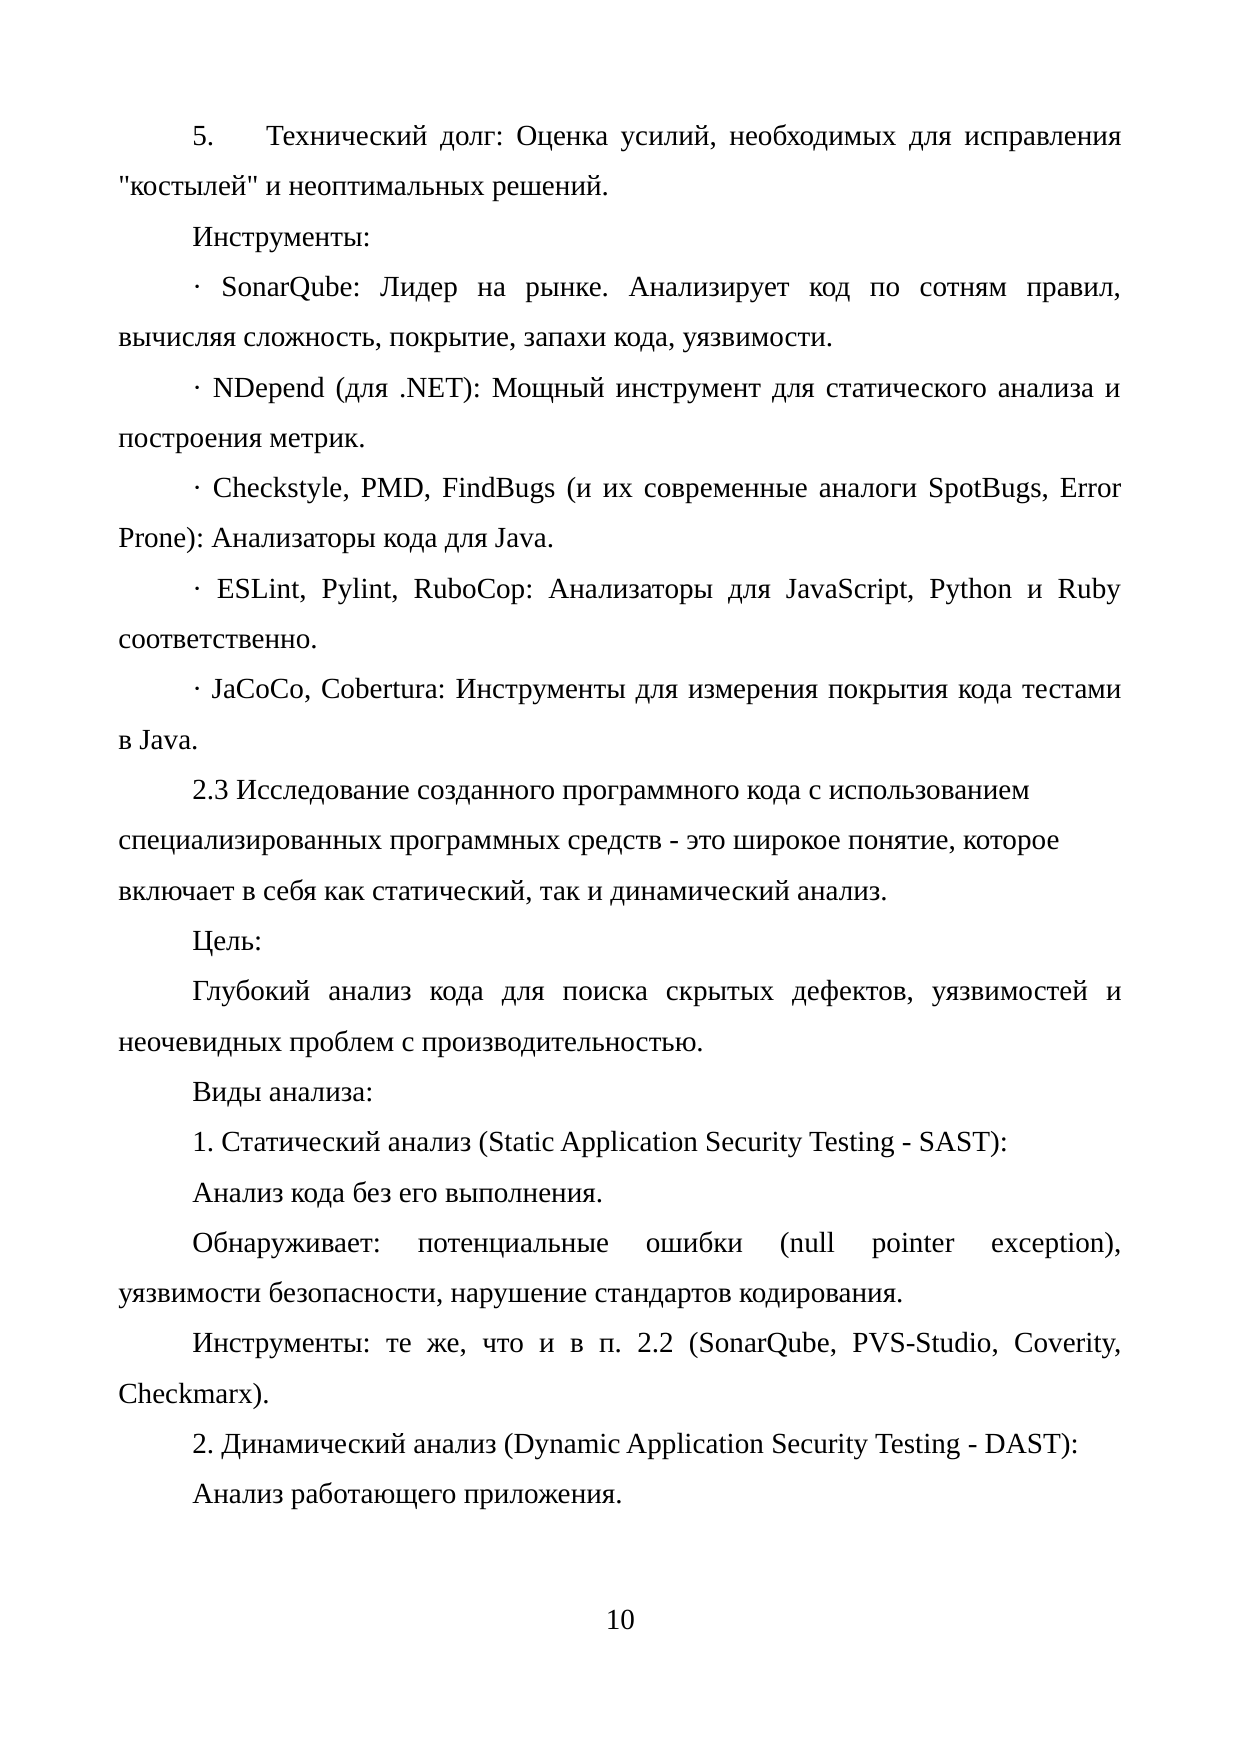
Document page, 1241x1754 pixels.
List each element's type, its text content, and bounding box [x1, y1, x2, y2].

text · Checkstyle, PMD, FindBugs (и их современные аналоги SpotBugs, Error Prone): Анализаторы кода для Java. [118, 470, 1122, 554]
text с использованием специализированных программных средств - это широкое понятие, которое включает в себя как статический, так и динамический анализ. [118, 772, 1122, 906]
text · JaCoCo, Cobertura: Инструменты для измерения покрытия кода тестами в Java. [118, 672, 1122, 755]
text Цель: [118, 923, 1122, 957]
list Технический долг: Оценка усилий, необходимых для исправления "костылей" и неоптимальных решений. [118, 118, 1122, 202]
text · ESLint, Pylint, RuboCop: Анализаторы для JavaScript, Python и Ruby соответственно. [118, 571, 1122, 655]
text Анализ работающего приложения. [118, 1477, 1122, 1510]
text Инструменты: [118, 219, 1122, 252]
text Глубокий анализ кода для поиска скрытых дефектов, уязвимостей и неочевидных проблем с производительностью. [118, 973, 1122, 1057]
text Анализ кода без его выполнения. [118, 1175, 1122, 1208]
text Виды анализа: [118, 1074, 1122, 1108]
subtitle 2.3 Исследование созданного программного кода [192, 772, 801, 806]
text · NDepend (для .NET): Мощный инструмент для статического анализа и построения метрик. [118, 370, 1122, 453]
text Обнаруживает: потенциальные ошибки (null pointer exception), уязвимости безопасности, нарушение стандартов кодирования. [118, 1225, 1122, 1309]
text 1. Статический анализ (Static Application Security Testing - SAST): [118, 1124, 1122, 1158]
text 2. Динамический анализ (Dynamic Application Security Testing - DAST): [118, 1426, 1122, 1460]
text · SonarQube: Лидер на рынке. Анализирует код по сотням правил, вычисляя сложность, покрытие, запахи кода, уязвимости. [118, 269, 1122, 353]
text Инструменты: те же, что и в п. 2.2 (SonarQube, PVS-Studio, Coverity, Checkmarx). [118, 1326, 1122, 1409]
